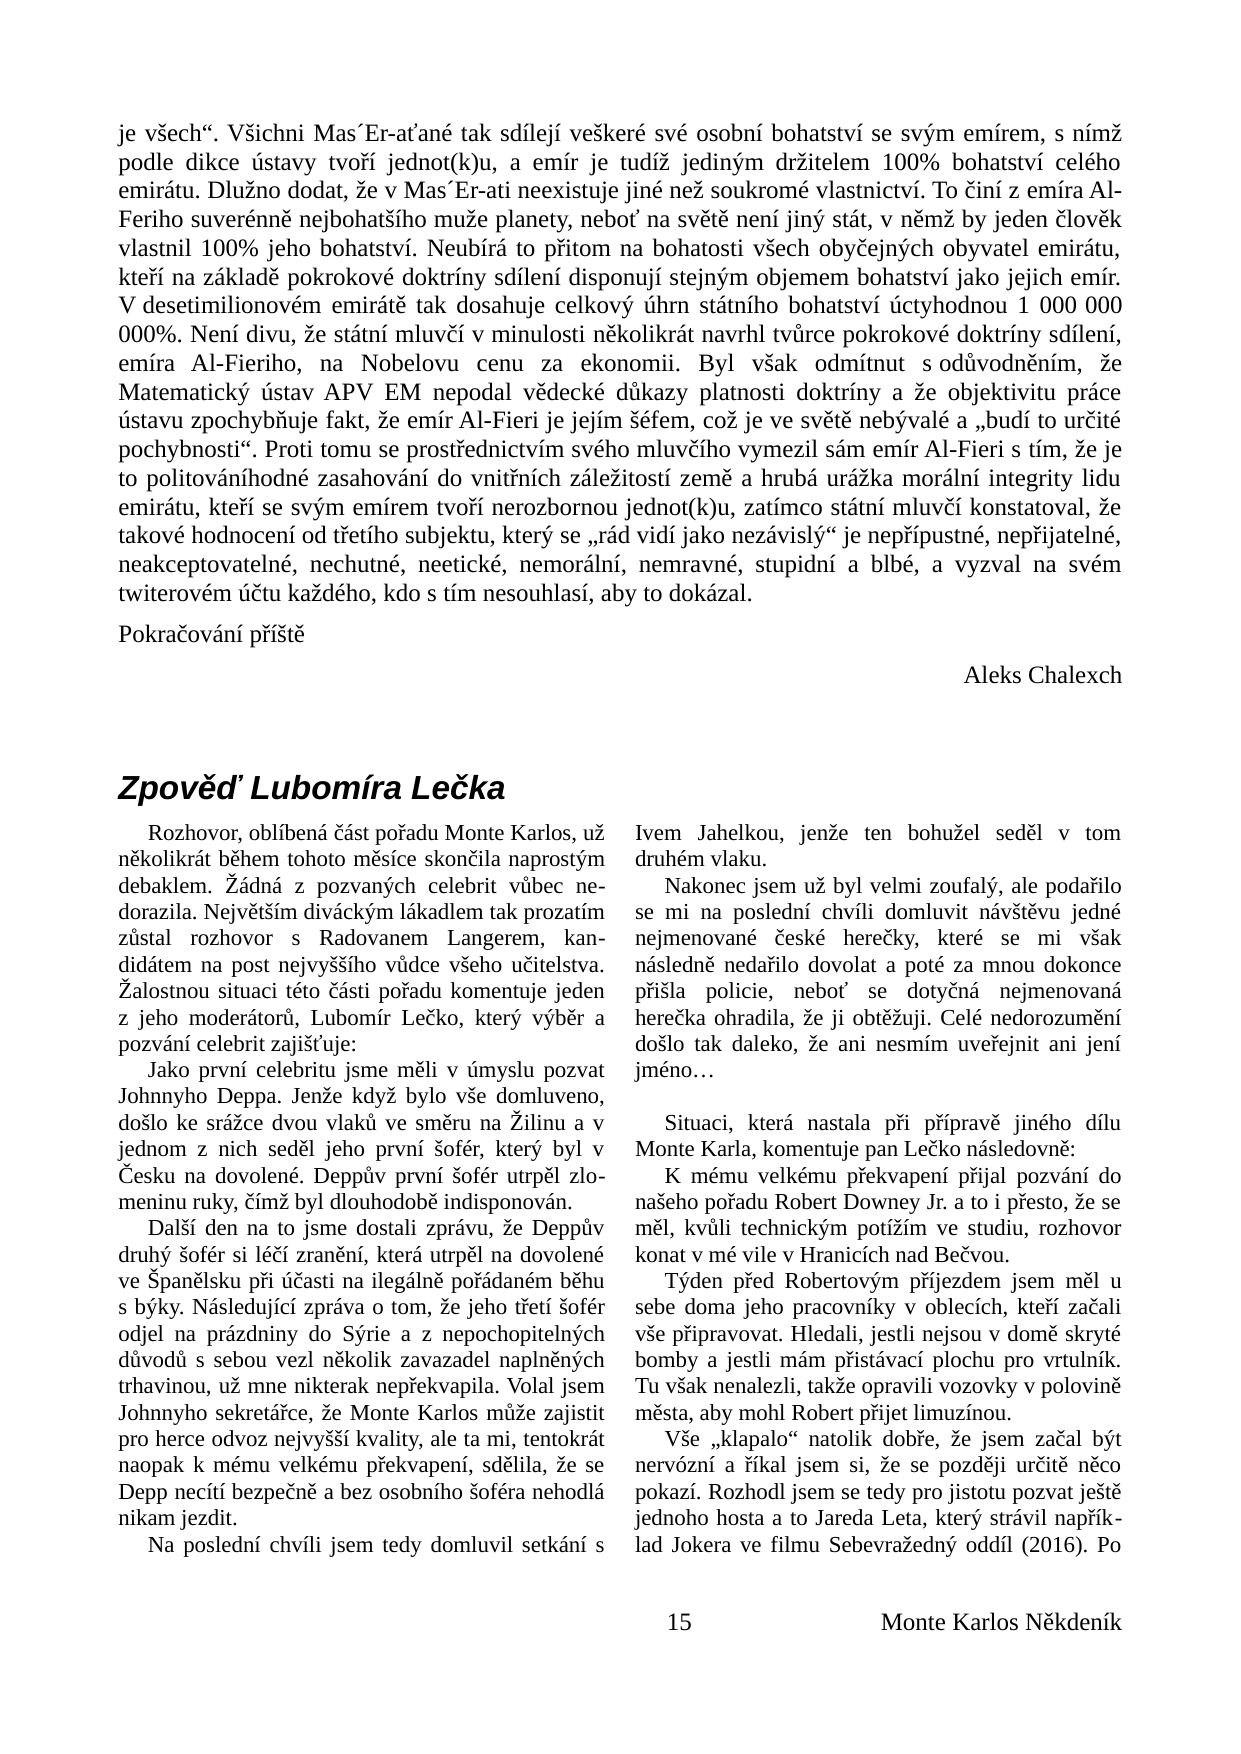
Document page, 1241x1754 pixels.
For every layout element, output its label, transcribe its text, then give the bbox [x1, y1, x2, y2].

text Bez ohledu na osobu emíra Al-Fieriho, výše vzpomenutý Nejvyšší statistický úřad emirátu dodává na svých webových stránkách řadu výstupů, které podporují mas´Er-atskou tezi, že jejich emirát patří v mnoha směrech ke světové špičce. Matematický ústav Akademie přípustných věd emirátu Mas´Er-ati, který pro Nejvyšší statistický úřad zpracovává potřebné odborné analýzy, prokázal, že emirát je nezpochybnitelně nejbohatším státem světa. Bohatství emirátu je založeno na tzv. pokrokové doktríně sdílení, tak jak ji zakotvuje pozoruhodná Ústava emirátu, která ve své preambuli na prvním místě říká a prohlašuje, že „v emirátu Mas´Er-ati jsou si všichni rovni“ a „lid emirátu a jeho emír jedno jsou“. V hlavě jedna téhož dokumentu pak vyhlašuje revoluční tezi „vše je všech“. Všichni Mas´Er-aťané tak sdílejí veškeré své osobní bohatství se svým emírem, s nímž podle dikce ústavy tvoří jednot(k)u, a emír je tudíž jediným držitelem 100% bohatství celého emirátu. Dlužno dodat, že v Mas´Er-ati neexistuje jiné než soukromé vlastnictví. To činí z emíra Al-Feriho suverénně nejbohatšího muže planety, neboť na světě není jiný stát, v němž by jeden člověk vlastnil 100% jeho bohatství. Neubírá to přitom na bohatosti všech obyčejných obyvatel emirátu, kteří na základě pokrokové doktríny sdílení disponují stejným objemem bohatství jako jejich emír. V desetimilionovém emirátě tak dosahuje celkový úhrn státního bohatství úctyhodnou 1 000 000 000%. Není divu, že státní mluvčí v minulosti několikrát navrhl tvůrce pokrokové doktríny sdílení, emíra Al-Fieriho, na Nobelovu cenu za ekonomii. Byl však odmítnut s odůvodněním, že Matematický ústav APV EM nepodal vědecké důkazy platnosti doktríny a že objektivitu práce ústavu zpochybňuje fakt, že emír Al-Fieri je jejím šéfem, což je ve světě nebývalé a „budí to určité pochybnosti“. Proti tomu se prostřednictvím svého mluvčího vymezil sám emír Al-Fieri s tím, že je to politováníhodné zasahování do vnitřních záležitostí země a hrubá urážka morální integrity lidu emirátu, kteří se svým emírem tvoří nerozbornou jednot(k)u, zatímco státní mluvčí konstatoval, že takové hodnocení od třetího subjektu, který se „rád vidí jako nezávislý“ je nepřípustné, nepřijatelné, neakceptovatelné, nechutné, neetické, nemorální, nemravné, stupidní a blbé, a vyzval na svém twiterovém účtu každého, kdo s tím nesouhlasí, aby to dokázal. [118, 118, 1122, 607]
text Pokračování příště [118, 619, 1122, 648]
text Nakonec jsem už byl velmi zoufalý, ale podařilo se mi na poslední chvíli domluvit návštěvu jedné nejmenované české herečky, které se mi však následně nedařilo dovolat a poté za mnou dokonce přišla policie, neboť se dotyčná nejmenovaná herečka ohradila, že ji obtěžuji. Celé nedorozumění došlo tak daleko, že ani nesmím uveřejnit ani jení jméno… [635, 872, 1122, 1083]
text Jako první celebritu jsme měli v úmyslu pozvat Johnnyho Deppa. Jenže když bylo vše domluveno, došlo ke srážce dvou vlaků ve směru na Žilinu a v jednom z nich seděl jeho první šofér, který byl v Česku na dovolené. Deppův první šofér utrpěl zlo­meninu ruky, čímž byl dlouhodobě indisponován. [118, 1056, 605, 1214]
text Vše „klapalo“ natolik dobře, že jsem začal být nervózní a říkal jsem si, že se později určitě něco pokazí. Rozhodl jsem se tedy pro jistotu pozvat ještě jednoho hosta a to Jareda Leta, který strávil napřík­lad Jokera ve filmu Sebevražedný oddíl (2016). Po [635, 1425, 1122, 1557]
subtitle Zpověď Lubomíra Lečka [118, 768, 1122, 807]
text Situaci, která nastala při přípravě jiného dílu Monte Karla, komentuje pan Lečko následovně: [635, 1109, 1122, 1162]
text Ivem Jahelkou, jenže ten bohužel seděl v tom druhém vlaku. [635, 819, 1122, 872]
text Týden před Robertovým příjezdem jsem měl u sebe doma jeho pracovníky v oblecích, kteří začali vše připravovat. Hledali, jestli nejsou v domě skryté bomby a jestli mám přistávací plochu pro vrtulník. Tu však nenalezli, takže opravili vozovky v polovině města, aby mohl Robert přijet limuzínou. [635, 1267, 1122, 1425]
text Rozhovor, oblíbená část pořadu Monte Karlos, už několikrát během tohoto měsíce skončila naprostým debaklem. Žádná z pozvaných celebrit vůbec ne­dorazila. Největším diváckým lákadlem tak prozatím zůstal rozhovor s Radovanem Langerem, kan­didátem na post nejvyššího vůdce všeho učitelstva. Žalostnou situaci této části pořadu komentuje jeden z jeho moderátorů, Lubomír Lečko, který výběr a pozvání celebrit zajišťuje: [118, 819, 605, 1056]
text Aleks Chalexch [118, 661, 1122, 689]
text K mému velkému překvapení přijal pozvání do našeho pořadu Robert Downey Jr. a to i přesto, že se měl, kvůli technickým potížím ve studiu, rozhovor konat v mé vile v Hranicích nad Bečvou. [635, 1162, 1122, 1267]
text Na poslední chvíli jsem tedy domluvil setkání s [118, 1531, 605, 1557]
text Další den na to jsme dostali zprávu, že Deppův druhý šofér si léčí zranění, která utrpěl na dovolené ve Španělsku při účasti na ilegálně pořádaném běhu s býky. Následující zpráva o tom, že jeho třetí šofér odjel na prázdniny do Sýrie a z nepochopitelných důvodů s sebou vezl několik zavazadel naplněných trhavinou, už mne nikterak nepřekvapila. Volal jsem Johnnyho sekretářce, že Monte Karlos může zajistit pro herce odvoz nejvyšší kvality, ale ta mi, tentokrát naopak k mému velkému překvapení, sdělila, že se Depp necítí bezpečně a bez osobního šoféra nehodlá nikam jezdit. [118, 1214, 605, 1531]
